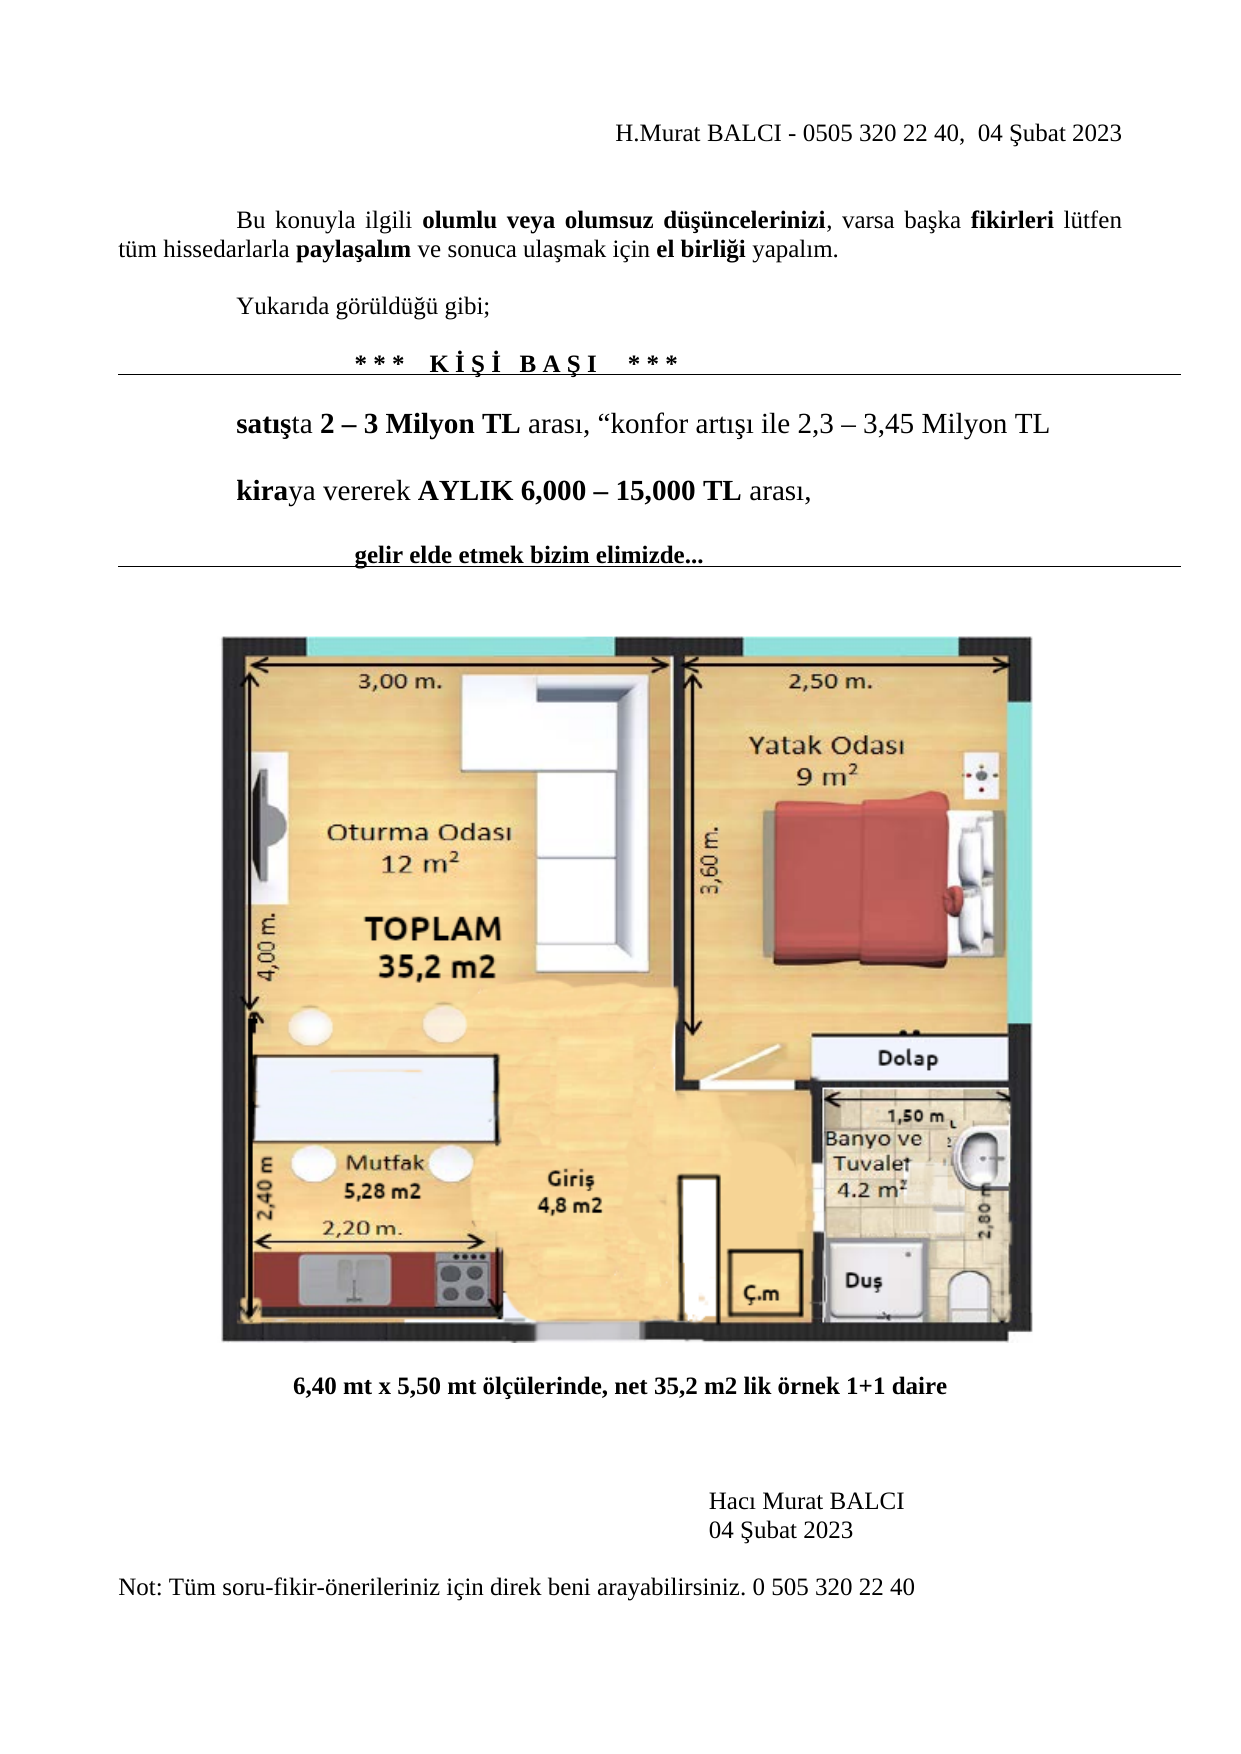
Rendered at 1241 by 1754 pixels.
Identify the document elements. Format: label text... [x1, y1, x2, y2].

text * * * K İ Ş İ B A Ş I * * * [118, 349, 1122, 374]
picture [206, 626, 1034, 1343]
text satışta 2 – 3 Milyon TL arası, “konfor artışı ile 2,3 – 3,45 Milyon TL [118, 406, 1122, 440]
text Bu konuyla ilgili olumlu veya olumsuz düşüncelerinizi, varsa başka fikirleri lütfen tüm hissedarlarla paylaşalım ve sonuca ulaşmak için el birliği yapalım. [118, 205, 1122, 263]
text Not: Tüm soru-fikir-önerileriniz için direk beni arayabilirsiniz. 0 505 320 22 40 [118, 1572, 1122, 1601]
text 6,40 mt x 5,50 mt ölçülerinde, net 35,2 m2 lik örnek 1+1 daire [118, 1371, 1122, 1400]
text Yukarıda görüldüğü gibi; [118, 291, 1122, 320]
text Hacı Murat BALCI [118, 1486, 1122, 1515]
text 04 Şubat 2023 [118, 1515, 1122, 1544]
text gelir elde etmek bizim elimizde... [118, 541, 1122, 566]
text kiraya vererek AYLIK 6,000 – 15,000 TL arası, [118, 473, 1122, 507]
